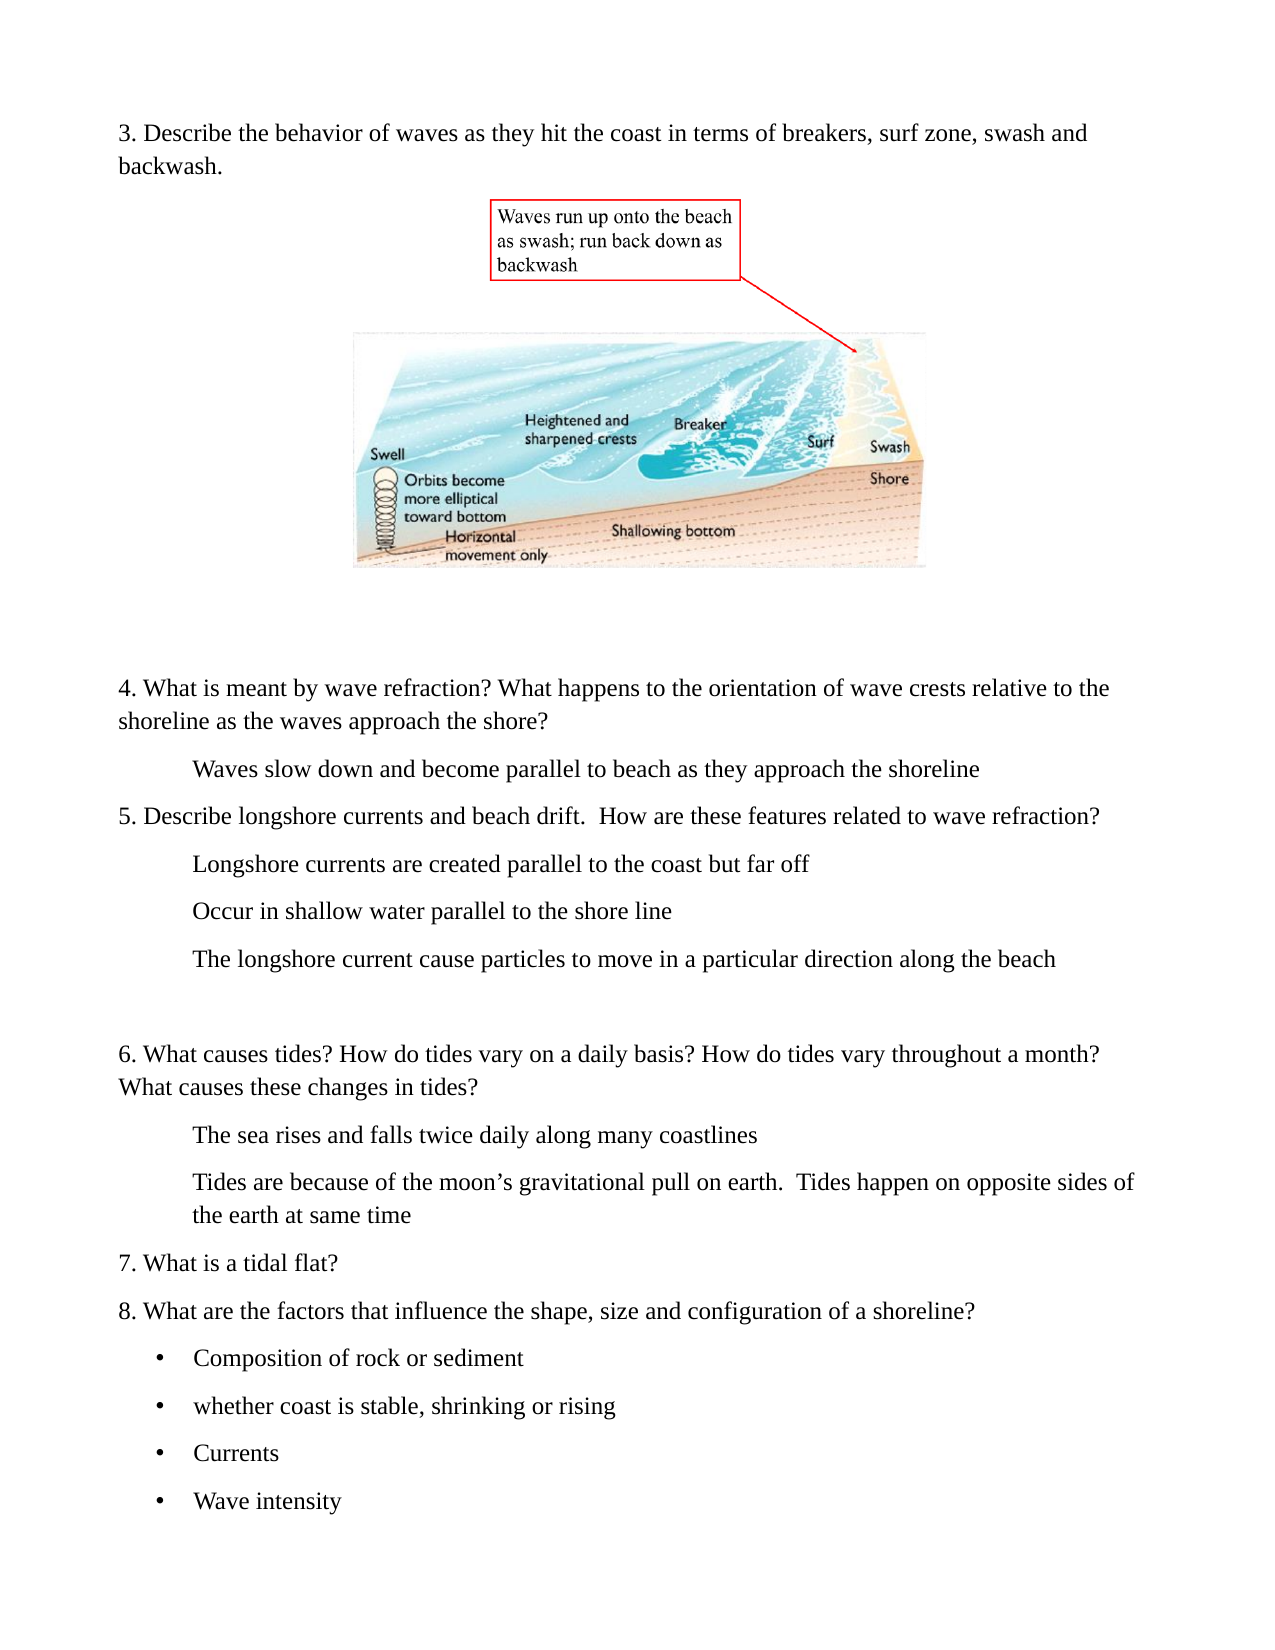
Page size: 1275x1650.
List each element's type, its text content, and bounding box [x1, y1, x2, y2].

list Composition of rock or sediment [156, 1343, 1157, 1372]
list Wave intensity [156, 1486, 1157, 1515]
text Waves slow down and become parallel to beach as they approach the shoreline [192, 754, 1157, 782]
text 3. Describe the behavior of waves as they hit the coast in terms of breakers, surf zone, swash and backwash. [118, 118, 1157, 180]
list whether coast is stable, shrinking or rising [156, 1391, 1157, 1420]
text 6. What causes tides? How do tides vary on a daily basis? How do tides vary throughout a month? What causes these changes in tides? [118, 1039, 1157, 1101]
text 4. What is meant by wave refraction? What happens to the orientation of wave crests relative to the shoreline as the waves approach the shore? [118, 673, 1157, 735]
text 8. What are the factors that influence the shape, size and configuration of a shoreline? [118, 1296, 1157, 1324]
text Occur in shallow water parallel to the shore line [192, 896, 1157, 925]
text 7. What is a tidal flat? [118, 1248, 1157, 1277]
text Longshore currents are created parallel to the coast but far off [192, 849, 1157, 878]
list Currents [156, 1438, 1157, 1467]
text 5. Describe longshore currents and beach drift. How are these features related to wave refraction? [118, 801, 1157, 830]
picture [348, 198, 927, 574]
text The longshore current cause particles to move in a particular direction along the beach [192, 944, 1157, 973]
text The sea rises and falls twice daily along many coastlines [192, 1120, 1157, 1149]
text Tides are because of the moon’s gravitational pull on earth. Tides happen on opposite sides of the earth at same time [192, 1167, 1157, 1229]
